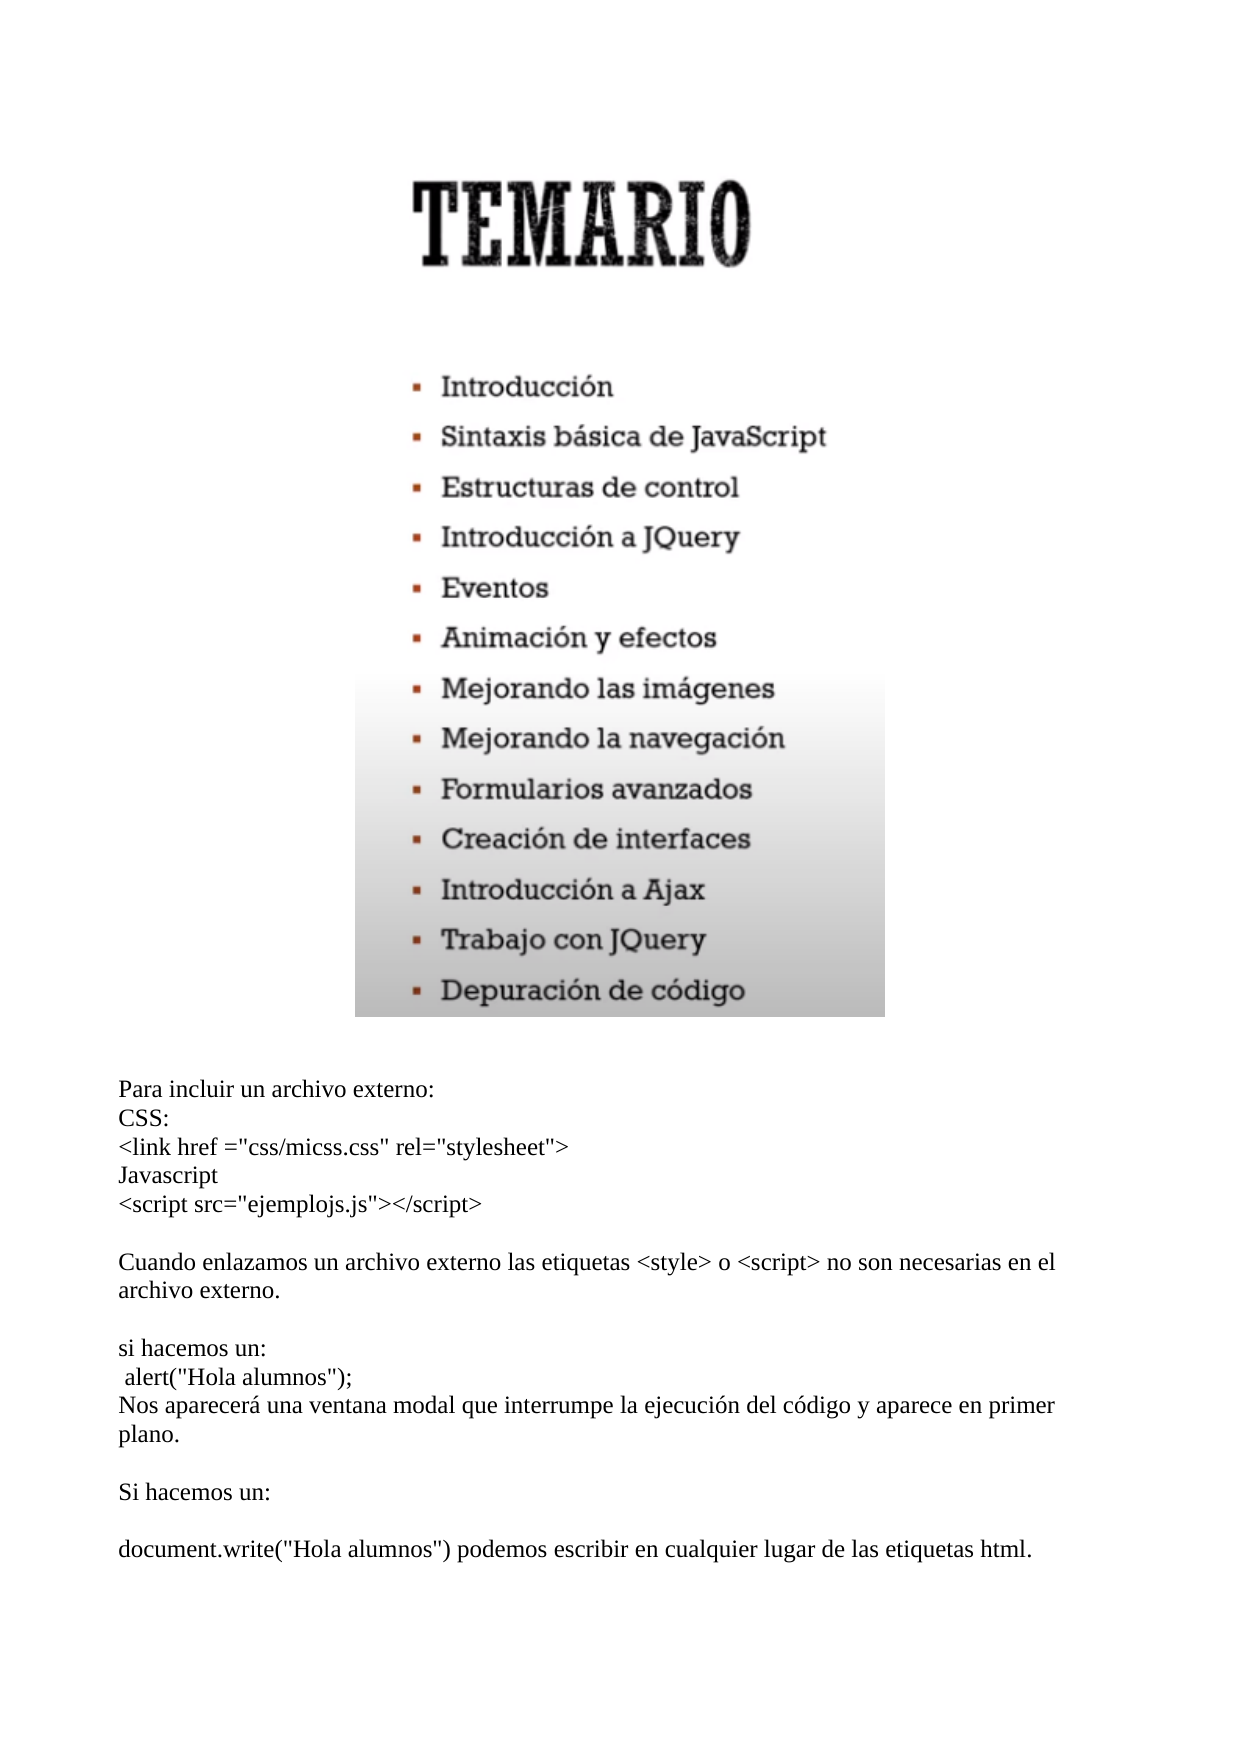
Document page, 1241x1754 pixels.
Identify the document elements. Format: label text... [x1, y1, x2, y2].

text <link href ="css/micss.css" rel="stylesheet"> [118, 1132, 1122, 1160]
text alert("Hola alumnos"); [118, 1362, 1122, 1390]
text Cuando enlazamos un archivo externo las etiquetas <style> o <script> no son necesarias en el archivo externo. [118, 1247, 1122, 1304]
text Javascript [118, 1160, 1122, 1189]
text CSS: [118, 1103, 1122, 1132]
text Para incluir un archivo externo: [118, 1074, 1122, 1103]
text Si hacemos un: [118, 1477, 1122, 1505]
picture [355, 118, 885, 1017]
text <script src="ejemplojs.js"></script> [118, 1189, 1122, 1218]
text si hacemos un: [118, 1333, 1122, 1362]
text document.write("Hola alumnos") podemos escribir en cualquier lugar de las etiquetas html. [118, 1534, 1122, 1563]
text Nos aparecerá una ventana modal que interrumpe la ejecución del código y aparece en primer plano. [118, 1390, 1122, 1448]
